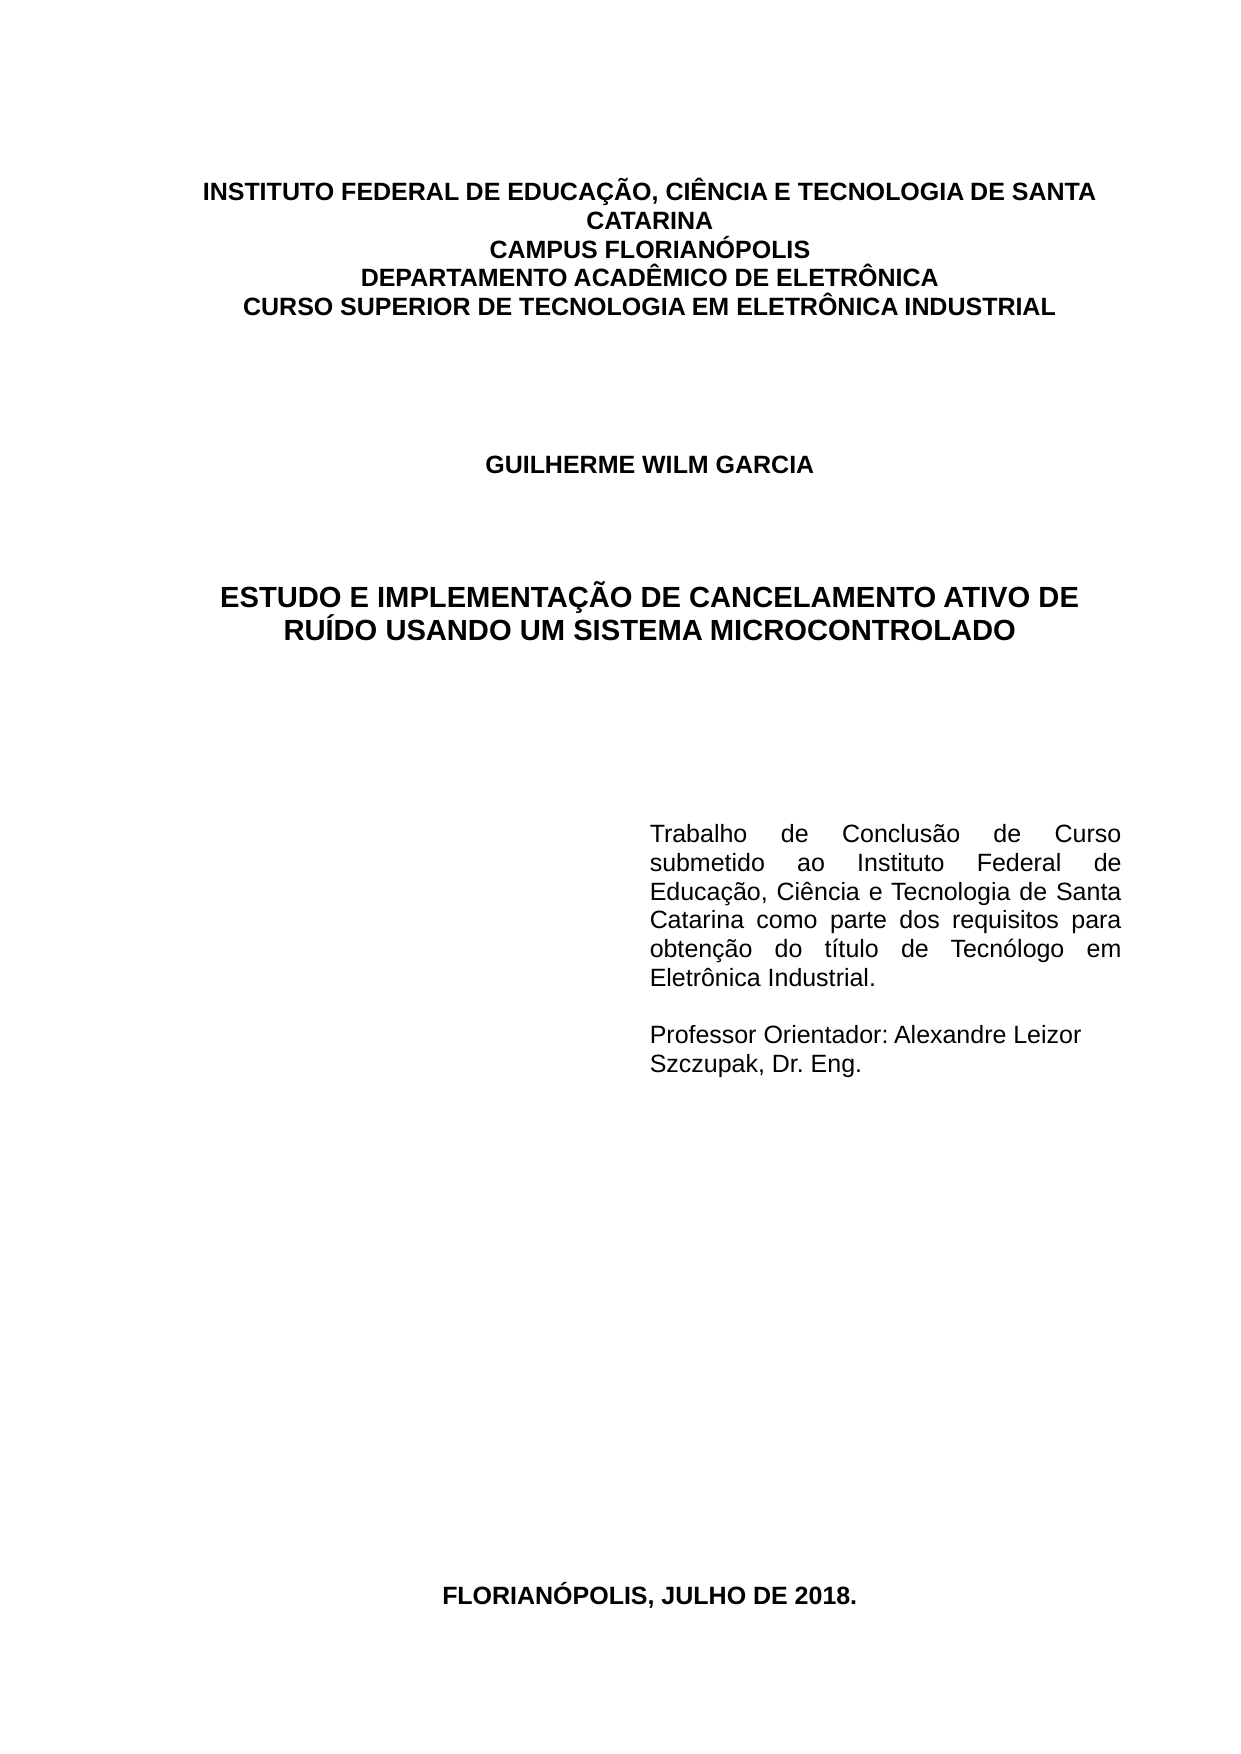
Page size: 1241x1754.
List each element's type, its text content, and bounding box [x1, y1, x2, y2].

text FLORIANÓPOLIS, JULHO DE 2018. [177, 1581, 1122, 1610]
text Trabalho de Conclusão de Curso submetido ao Instituto Federal de Educação, Ciência e Tecnologia de Santa Catarina como parte dos requisitos para obtenção do título de Tecnólogo em Eletrônica Industrial. [649, 819, 1122, 992]
text Professor Orientador: Alexandre Leizor Szczupak, Dr. Eng. [649, 1021, 1122, 1107]
text INSTITUTO FEDERAL DE EDUCAÇÃO, CIÊNCIA E TECNOLOGIA DE SANTA CATARINA [177, 177, 1122, 235]
text GUILHERME WILM GARCIA [177, 450, 1122, 479]
text DEPARTAMENTO ACADÊMICO DE ELETRÔNICA [177, 263, 1122, 292]
text ESTUDO E IMPLEMENTAÇÃO DE CANCELAMENTO ATIVO DE RUÍDO USANDO UM SISTEMA MICROCONTROLADO [177, 580, 1122, 647]
text CAMPUS FLORIANÓPOLIS [177, 235, 1122, 263]
text CURSO SUPERIOR DE TECNOLOGIA EM ELETRÔNICA INDUSTRIAL [177, 292, 1122, 321]
